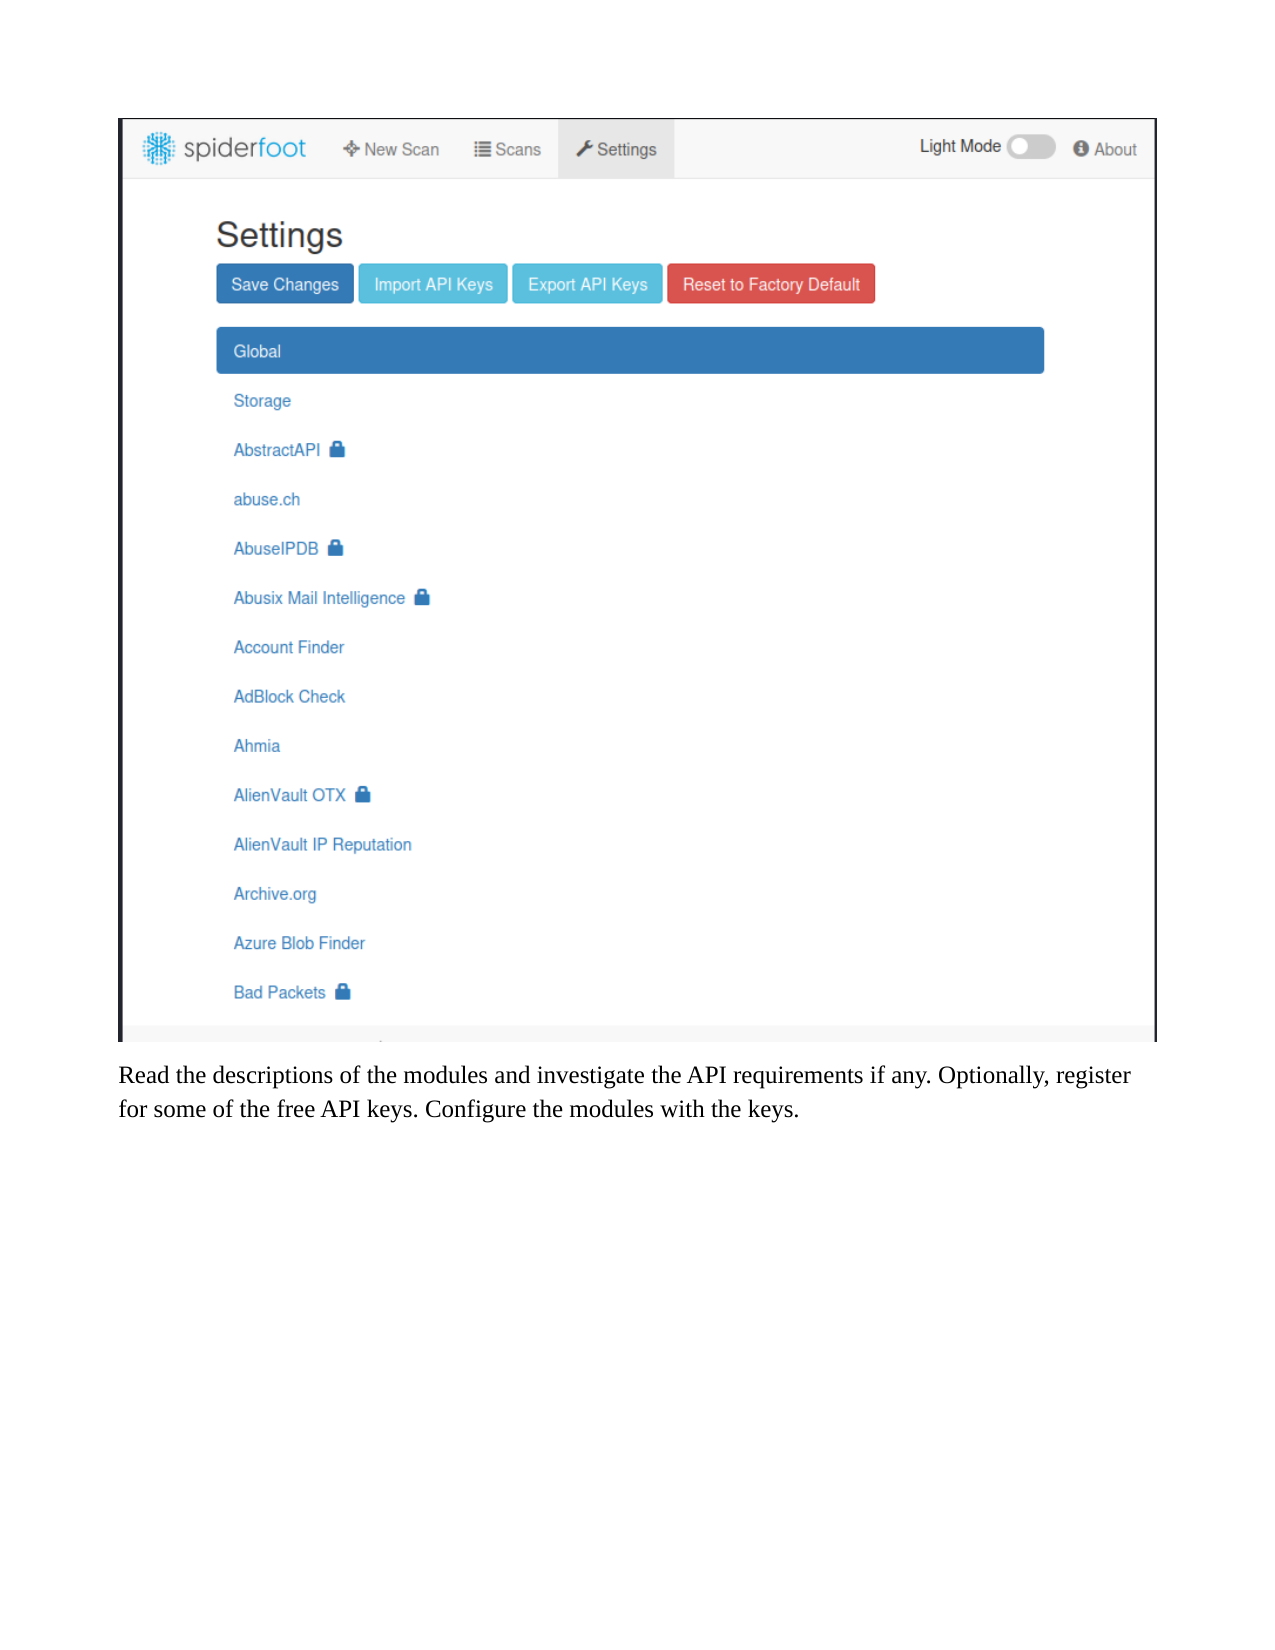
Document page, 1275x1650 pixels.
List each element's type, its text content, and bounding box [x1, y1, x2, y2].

picture [118, 118, 1157, 1042]
text Read the descriptions of the modules and investigate the API requirements if any. Optionally, register for some of the free API keys. Configure the modules with the keys. [118, 1061, 1157, 1122]
